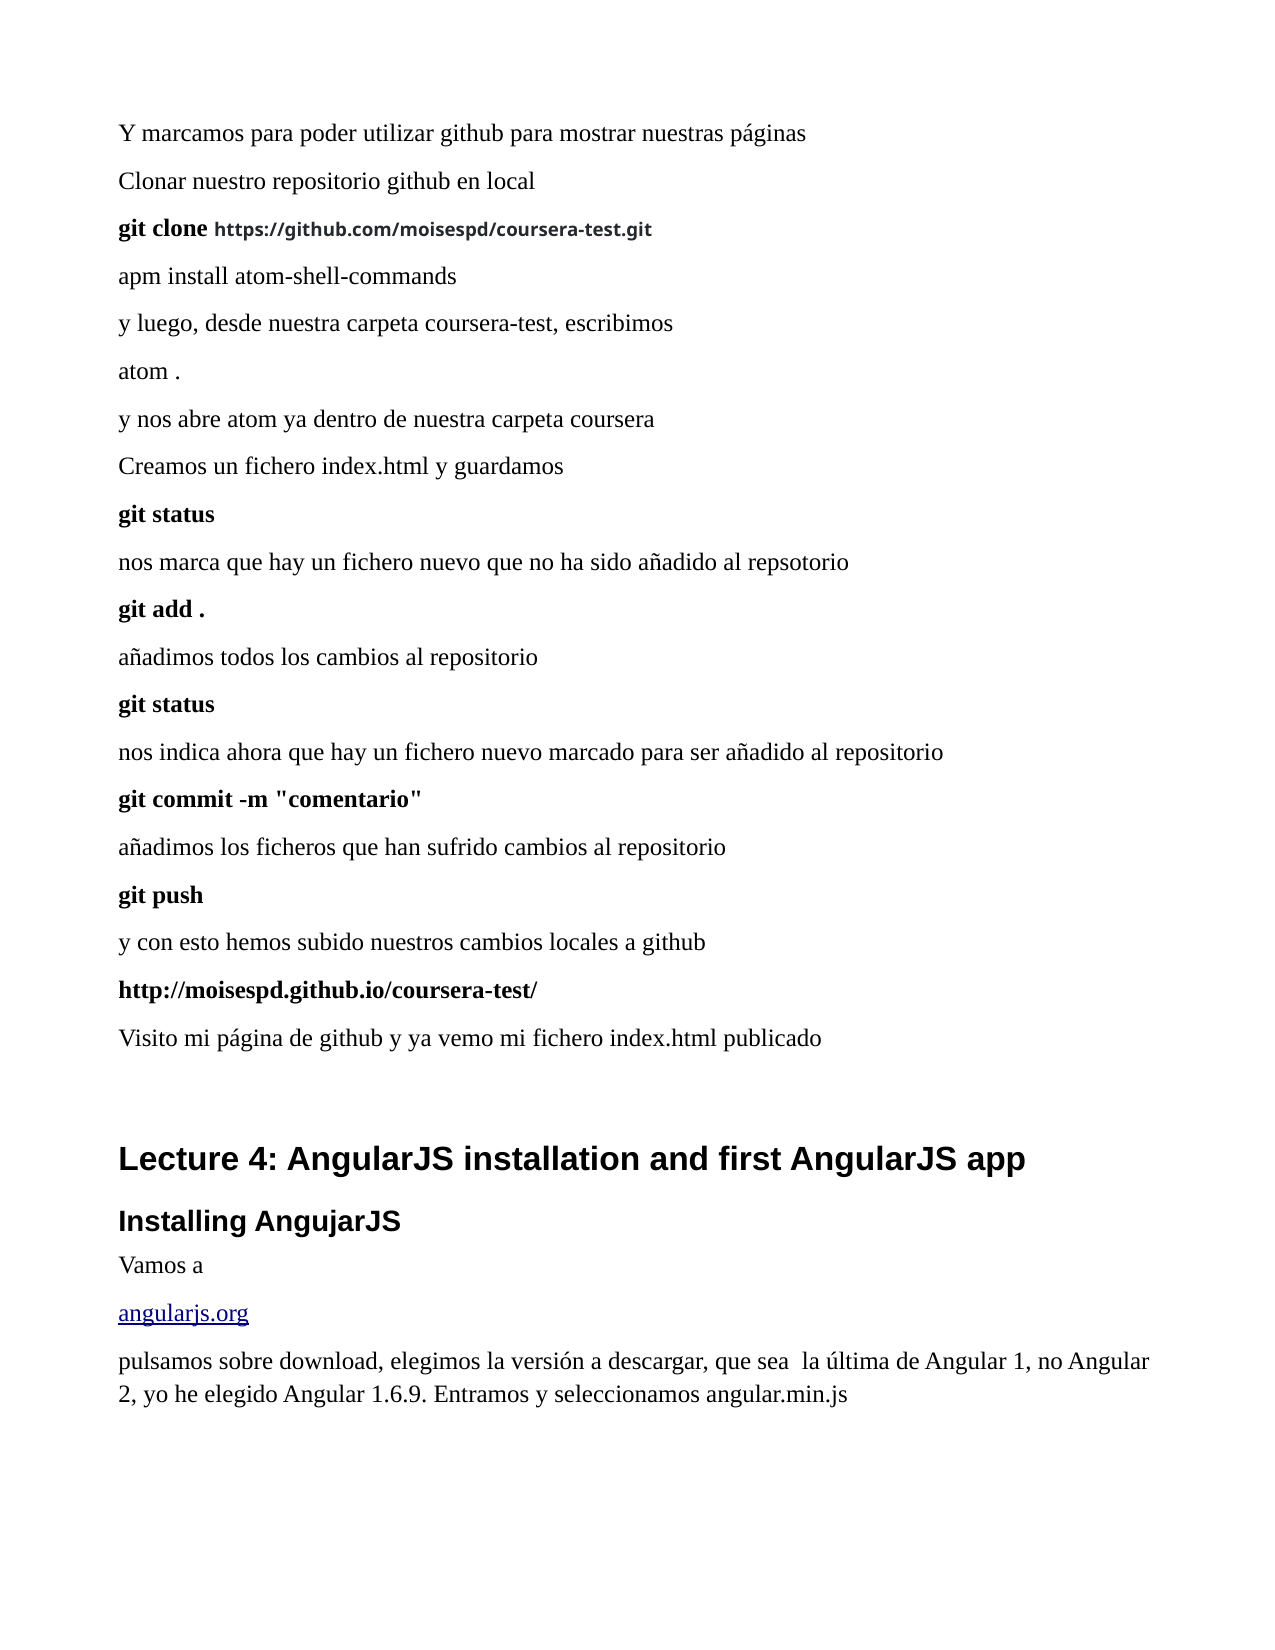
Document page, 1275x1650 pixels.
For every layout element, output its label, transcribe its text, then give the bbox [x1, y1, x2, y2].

text git push [118, 880, 1157, 908]
text Visito mi página de github y ya vemo mi fichero index.html publicado [118, 1023, 1157, 1051]
text pulsamos sobre download, elegimos la versión a descargar, que sea la última de Angular 1, no Angular 2, yo he elegido Angular 1.6.9. Entramos y seleccionamos angular.min.js [118, 1346, 1157, 1408]
text añadimos todos los cambios al repositorio [118, 642, 1157, 671]
text http://moisespd.github.io/coursera-test/ [118, 975, 1157, 1004]
text Vamos a [118, 1251, 1157, 1279]
text apm install atom-shell-commands [118, 261, 1157, 290]
text nos indica ahora que hay un fichero nuevo marcado para ser añadido al repositorio [118, 737, 1157, 766]
text Y marcamos para poder utilizar github para mostrar nuestras páginas [118, 118, 1157, 147]
text git commit -m "comentario" [118, 784, 1157, 813]
text y nos abre atom ya dentro de nuestra carpeta coursera [118, 404, 1157, 432]
text Creamos un fichero index.html y guardamos [118, 451, 1157, 480]
subtitle Installing AngujarJS [118, 1204, 1157, 1238]
text Clonar nuestro repositorio github en local [118, 166, 1157, 194]
text angularjs.org [118, 1298, 1157, 1327]
text git add . [118, 594, 1157, 623]
text git status [118, 499, 1157, 528]
text y luego, desde nuestra carpeta coursera-test, escribimos [118, 308, 1157, 337]
text atom . [118, 356, 1157, 385]
text git status [118, 689, 1157, 718]
text git clone https://github.com/moisespd/coursera-test.git [118, 213, 1157, 242]
subtitle Lecture 4: AngularJS installation and first AngularJS app [118, 1139, 1157, 1177]
text y con esto hemos subido nuestros cambios locales a github [118, 927, 1157, 956]
text añadimos los ficheros que han sufrido cambios al repositorio [118, 832, 1157, 861]
text nos marca que hay un fichero nuevo que no ha sido añadido al repsotorio [118, 547, 1157, 575]
